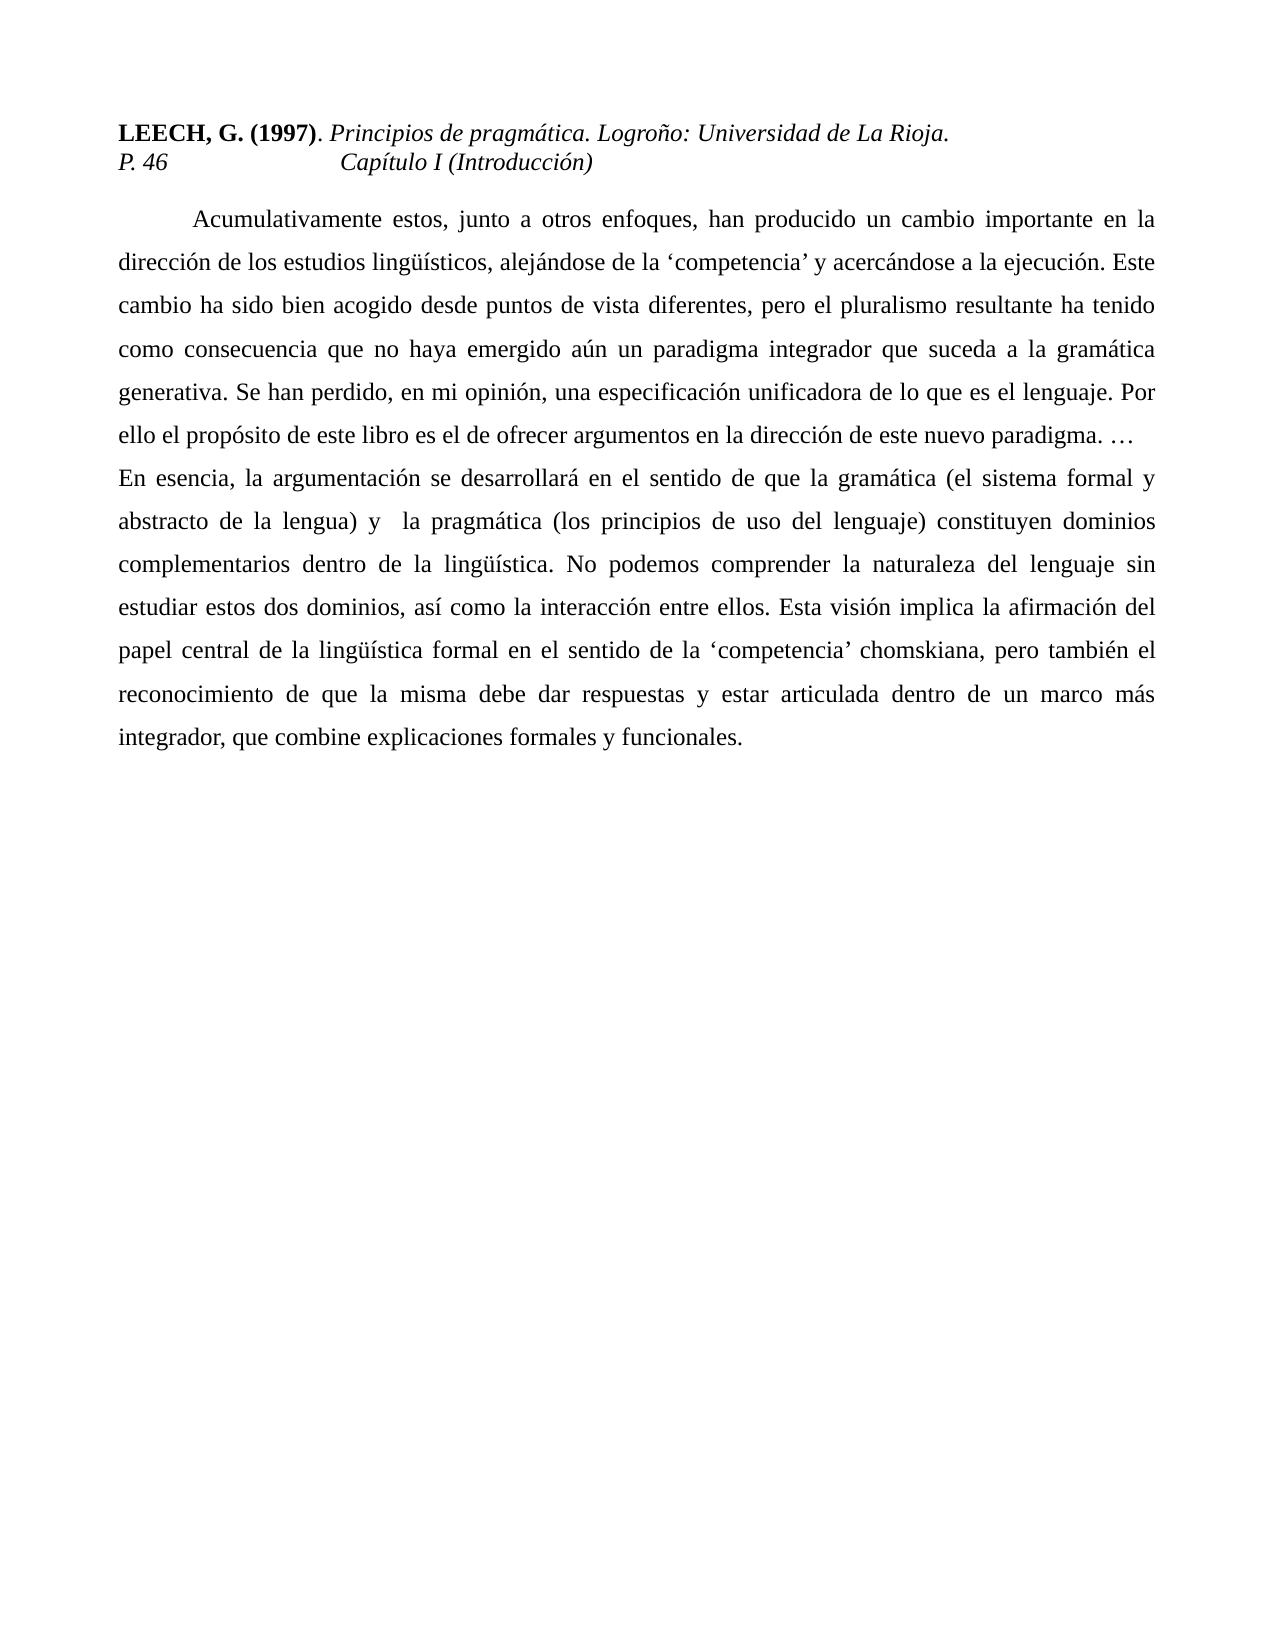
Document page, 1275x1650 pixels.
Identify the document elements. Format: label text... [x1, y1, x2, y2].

text Acumulativamente estos, junto a otros enfoques, han producido un cambio importante en la dirección de los estudios lingüísticos, alejándose de la ‘competencia’ y acercándose a la ejecución. Este cambio ha sido bien acogido desde puntos de vista diferentes, pero el pluralismo resultante ha tenido como consecuencia que no haya emergido aún un paradigma integrador que suceda a la gramática generativa. Se han perdido, en mi opinión, una especificación unificadora de lo que es el lenguaje. Por ello el propósito de este libro es el de ofrecer argumentos en la dirección de este nuevo paradigma. … [118, 204, 1157, 449]
text LEECH, G. (1997). Principios de pragmática. Logroño: Universidad de La Rioja. [118, 118, 1157, 147]
text En esencia, la argumentación se desarrollará en el sentido de que la gramática (el sistema formal y abstracto de la lengua) y la pragmática (los principios de uso del lenguaje) constituyen dominios complementarios dentro de la lingüística. No podemos comprender la naturaleza del lenguaje sin estudiar estos dos dominios, así como la interacción entre ellos. Esta visión implica la afirmación del papel central de la lingüística formal en el sentido de la ‘competencia’ chomskiana, pero también el reconocimiento de que la misma debe dar respuestas y estar articulada dentro de un marco más integrador, que combine explicaciones formales y funcionales. [118, 463, 1157, 751]
text P. 46 Capítulo I (Introducción) [118, 147, 1157, 176]
